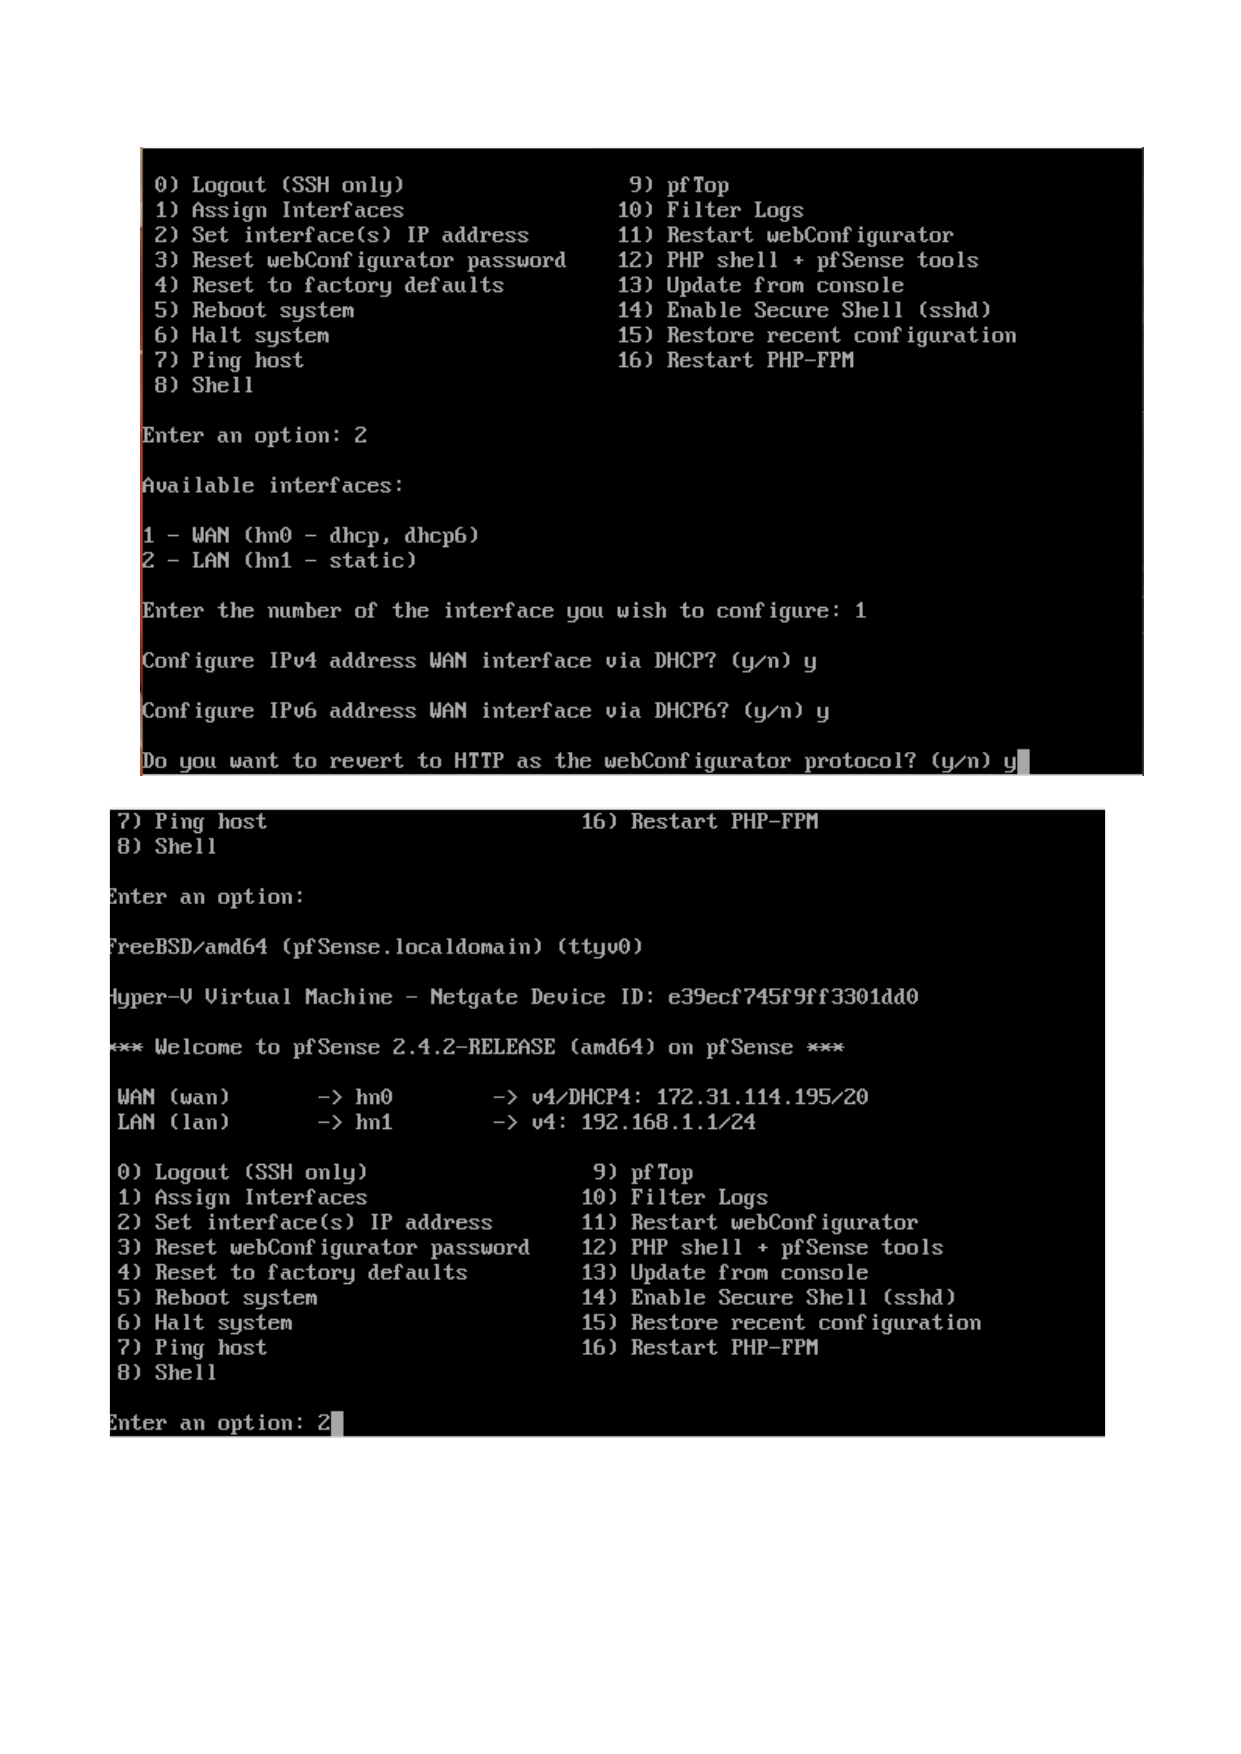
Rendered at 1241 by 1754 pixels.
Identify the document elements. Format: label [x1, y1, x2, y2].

picture [140, 147, 1144, 776]
picture [109, 807, 1106, 1438]
